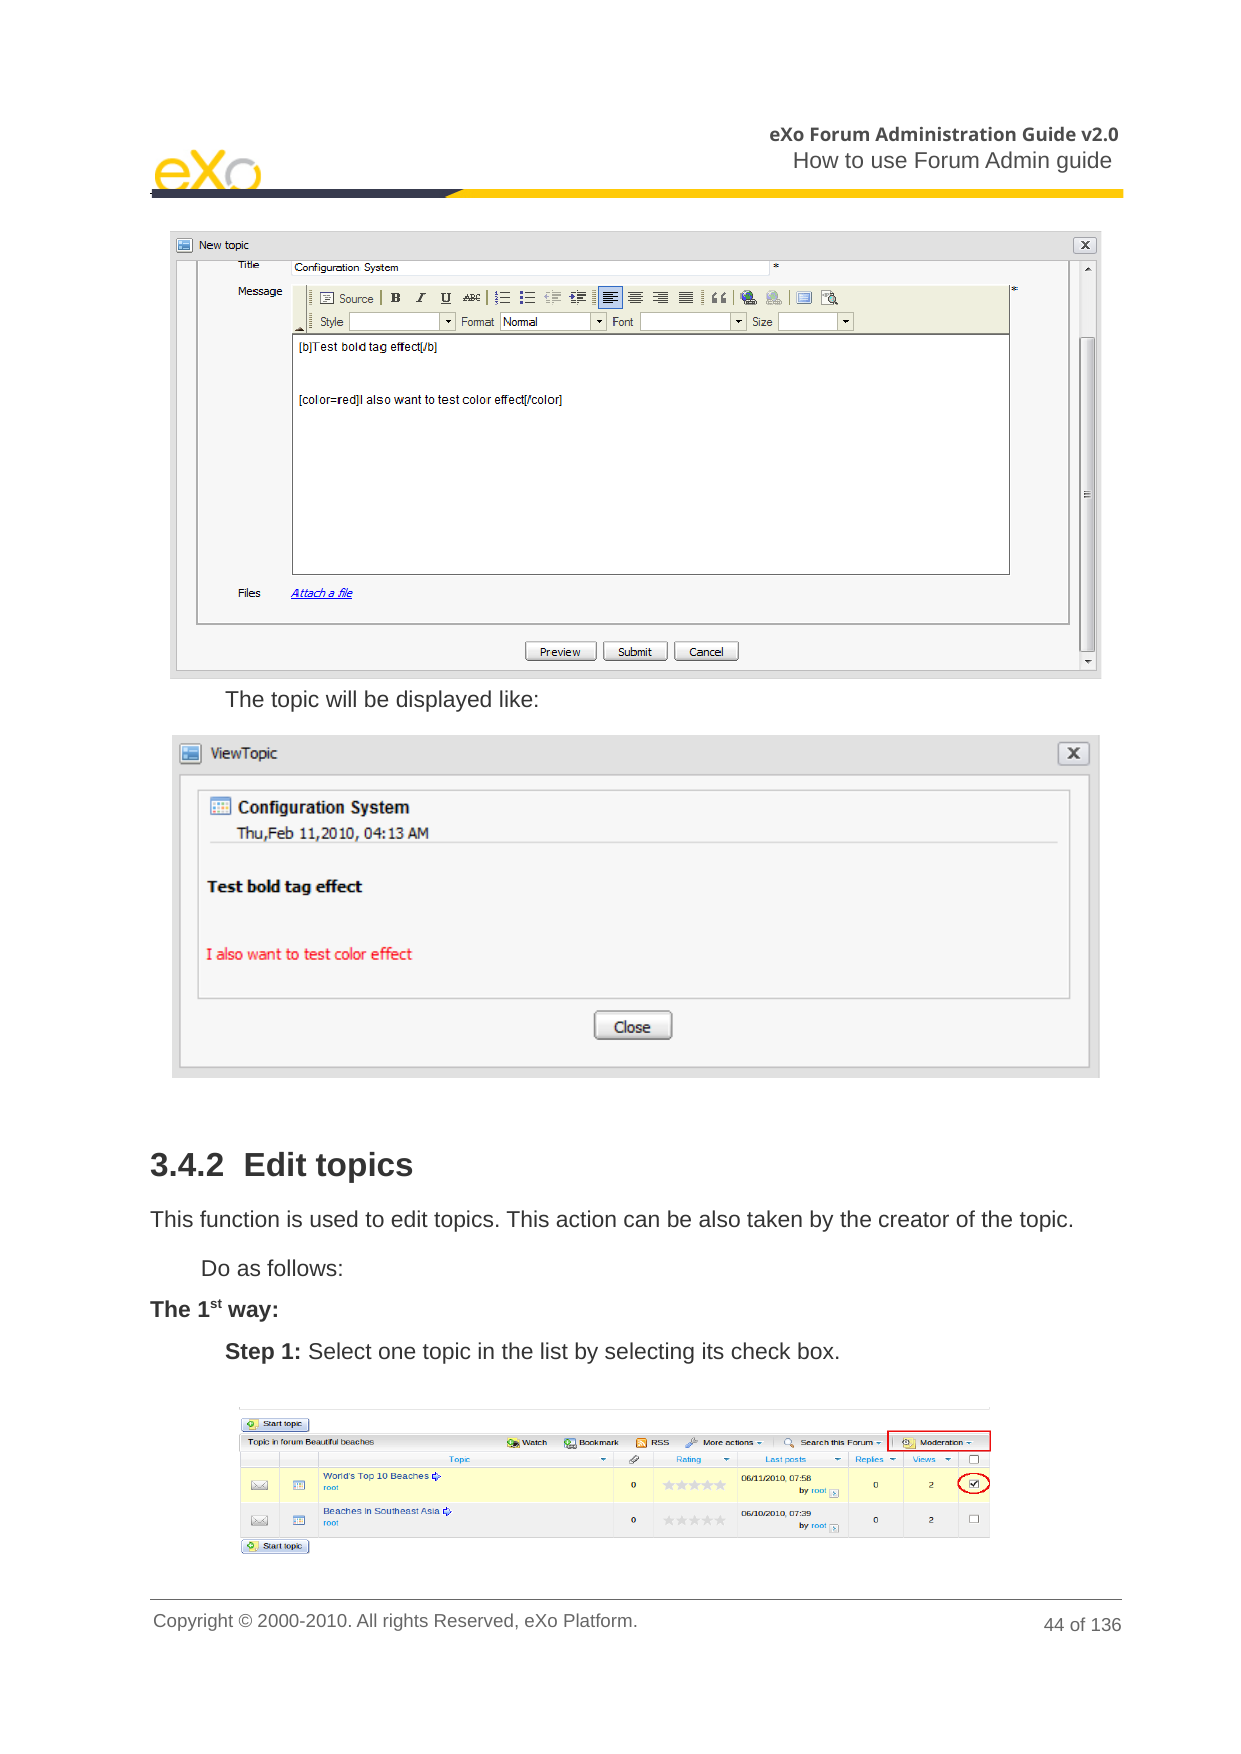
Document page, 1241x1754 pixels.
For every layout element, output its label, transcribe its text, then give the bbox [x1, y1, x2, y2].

list Step 1: Select one topic in the list by selecting its check box. [187, 1338, 1122, 1364]
picture [151, 149, 1124, 198]
text This function is used to edit topics. This action can be also taken by the creator of the topic. [150, 1206, 1122, 1233]
list The topic will be displayed like: [187, 223, 1122, 713]
picture [170, 231, 1102, 679]
text The 1st way: [150, 1296, 1122, 1323]
text Do as follows: [150, 1255, 1122, 1281]
subtitle Edit topics [150, 1145, 1122, 1184]
picture [238, 1407, 993, 1556]
picture [172, 735, 1100, 1078]
